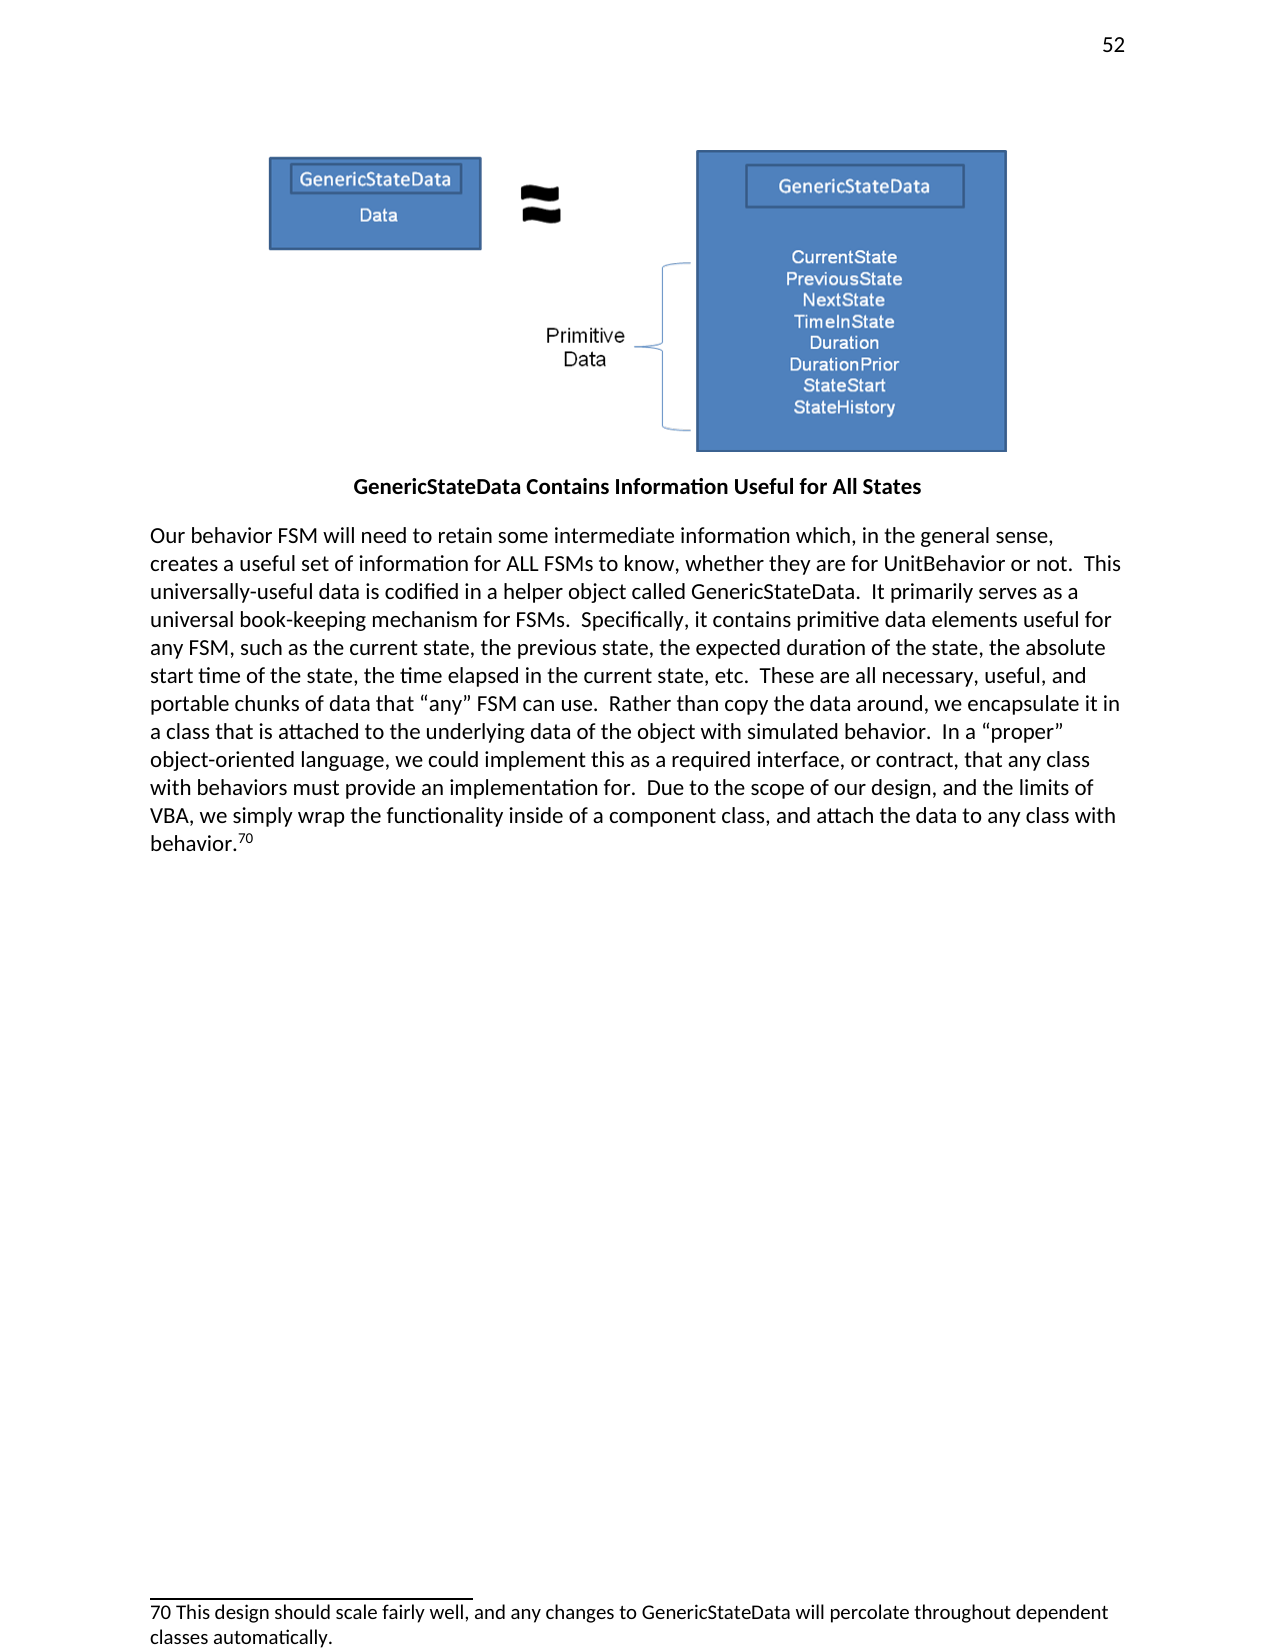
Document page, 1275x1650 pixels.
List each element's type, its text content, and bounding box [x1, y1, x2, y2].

text This design should scale fairly well, and any changes to GenericStateData will percolate throughout dependent classes automatically. [150, 1599, 1125, 1650]
text Our behavior FSM will need to retain some intermediate information which, in the general sense, creates a useful set of information for ALL FSMs to know, whether they are for UnitBehavior or not. This universally-useful data is codified in a helper object called GenericStateData. It primarily serves as a universal book-keeping mechanism for FSMs. Specifically, it contains primitive data elements useful for any FSM, such as the current state, the previous state, the expected duration of the state, the absolute start time of the state, the time elapsed in the current state, etc. These are all necessary, useful, and portable chunks of data that “any” FSM can use. Rather than copy the data around, we encapsulate it in a class that is attached to the underlying data of the object with simulated behavior. In a “proper” object-oriented language, we could implement this as a required interface, or contract, that any class with behaviors must provide an implementation for. Due to the scope of our design, and the limits of VBA, we simply wrap the functionality inside of a component class, and attach the data to any class with behavior. [150, 521, 1125, 857]
text GenericStateData Contains Information Useful for All States [150, 472, 1125, 500]
